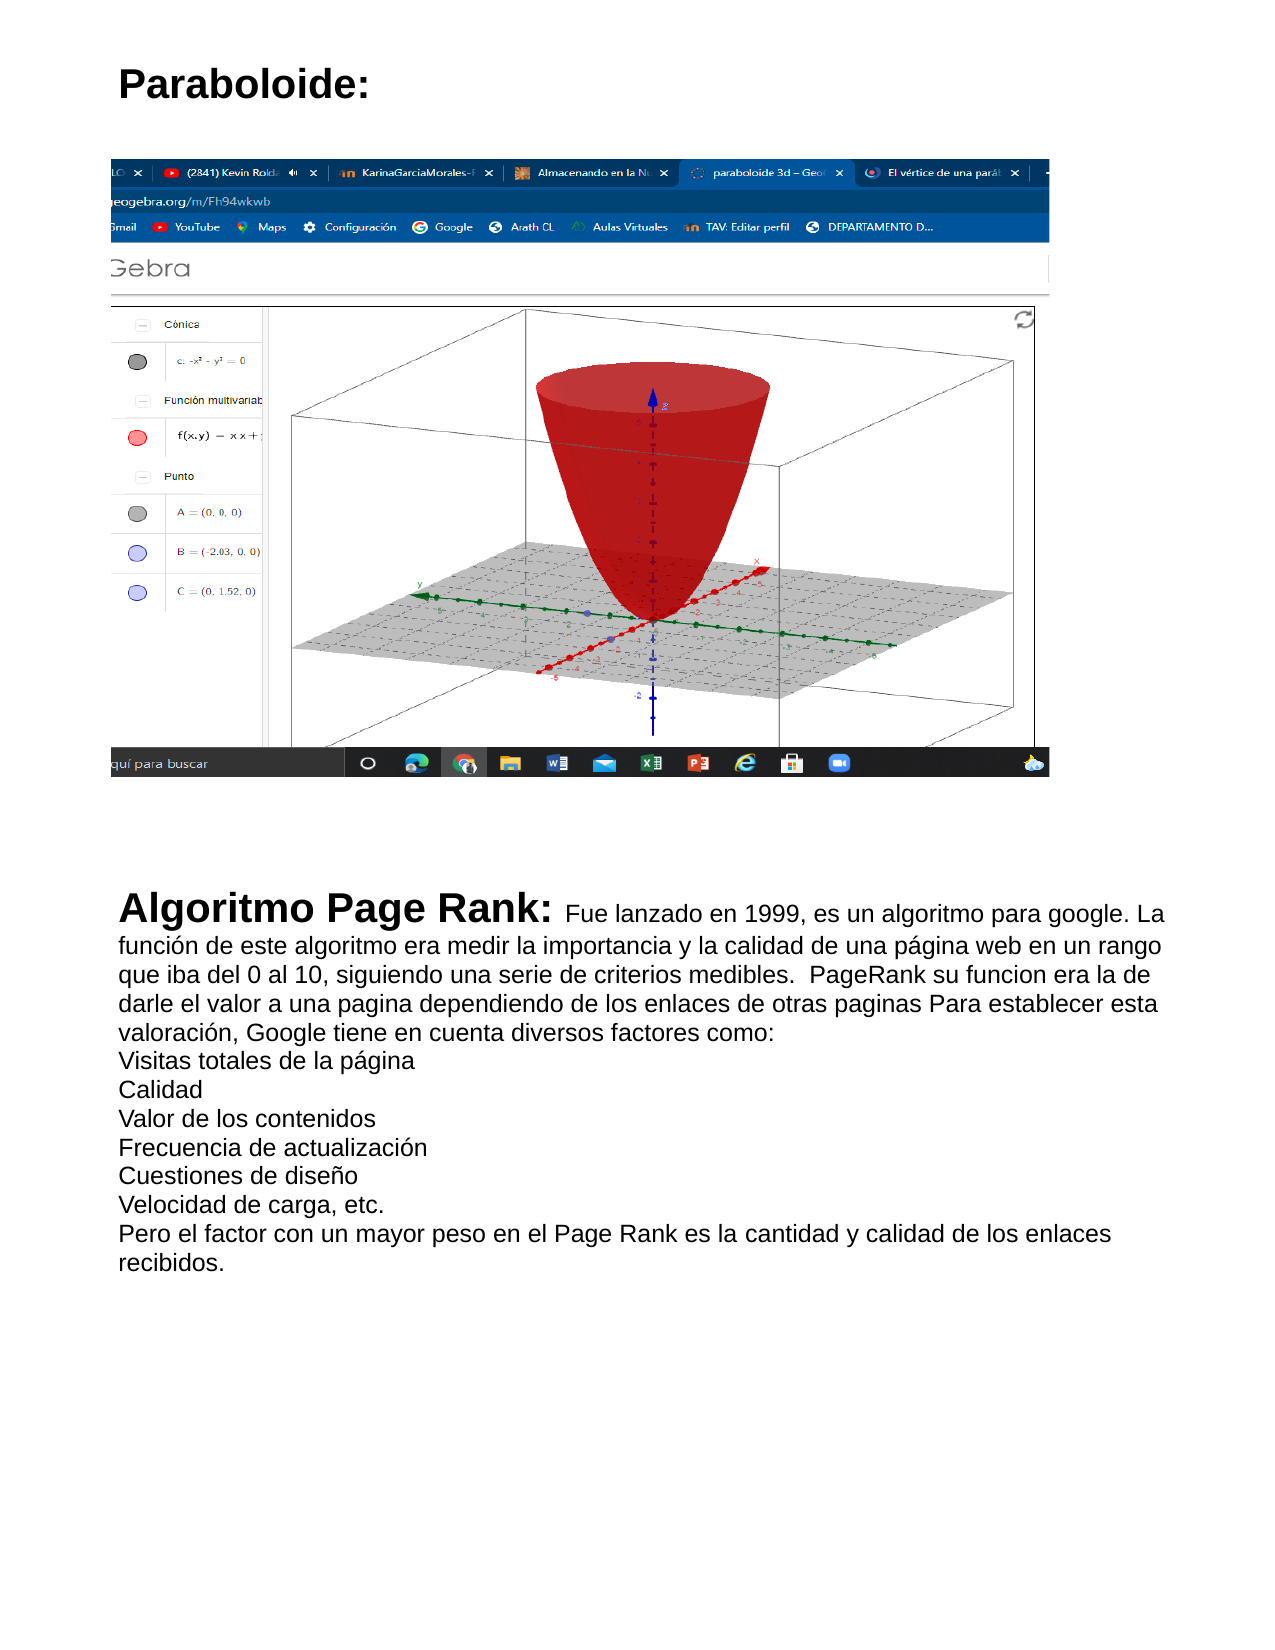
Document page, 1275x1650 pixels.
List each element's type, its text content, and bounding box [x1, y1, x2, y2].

text Velocidad de carga, etc. [118, 1190, 1205, 1219]
text Valor de los contenidos [118, 1104, 1205, 1132]
text Calidad [118, 1075, 1205, 1104]
text Visitas totales de la página [118, 1046, 1205, 1075]
text Paraboloide: [118, 59, 1205, 107]
text Frecuencia de actualización [118, 1132, 1205, 1161]
text Pero el factor con un mayor peso en el Page Rank es la cantidad y calidad de los enlaces recibidos. [118, 1219, 1205, 1276]
text Cuestiones de diseño [118, 1161, 1205, 1190]
text Algoritmo Page Rank: Fue lanzado en 1999, es un algoritmo para google. La función de este algoritmo era medir la importancia y la calidad de una página web en un rango que iba del 0 al 10, siguiendo una serie de criterios medibles. PageRank su funcion era la de darle el valor a una pagina dependiendo de los enlaces de otras paginas Para establecer esta valoración, Google tiene en cuenta diversos factores como: [118, 883, 1205, 1046]
